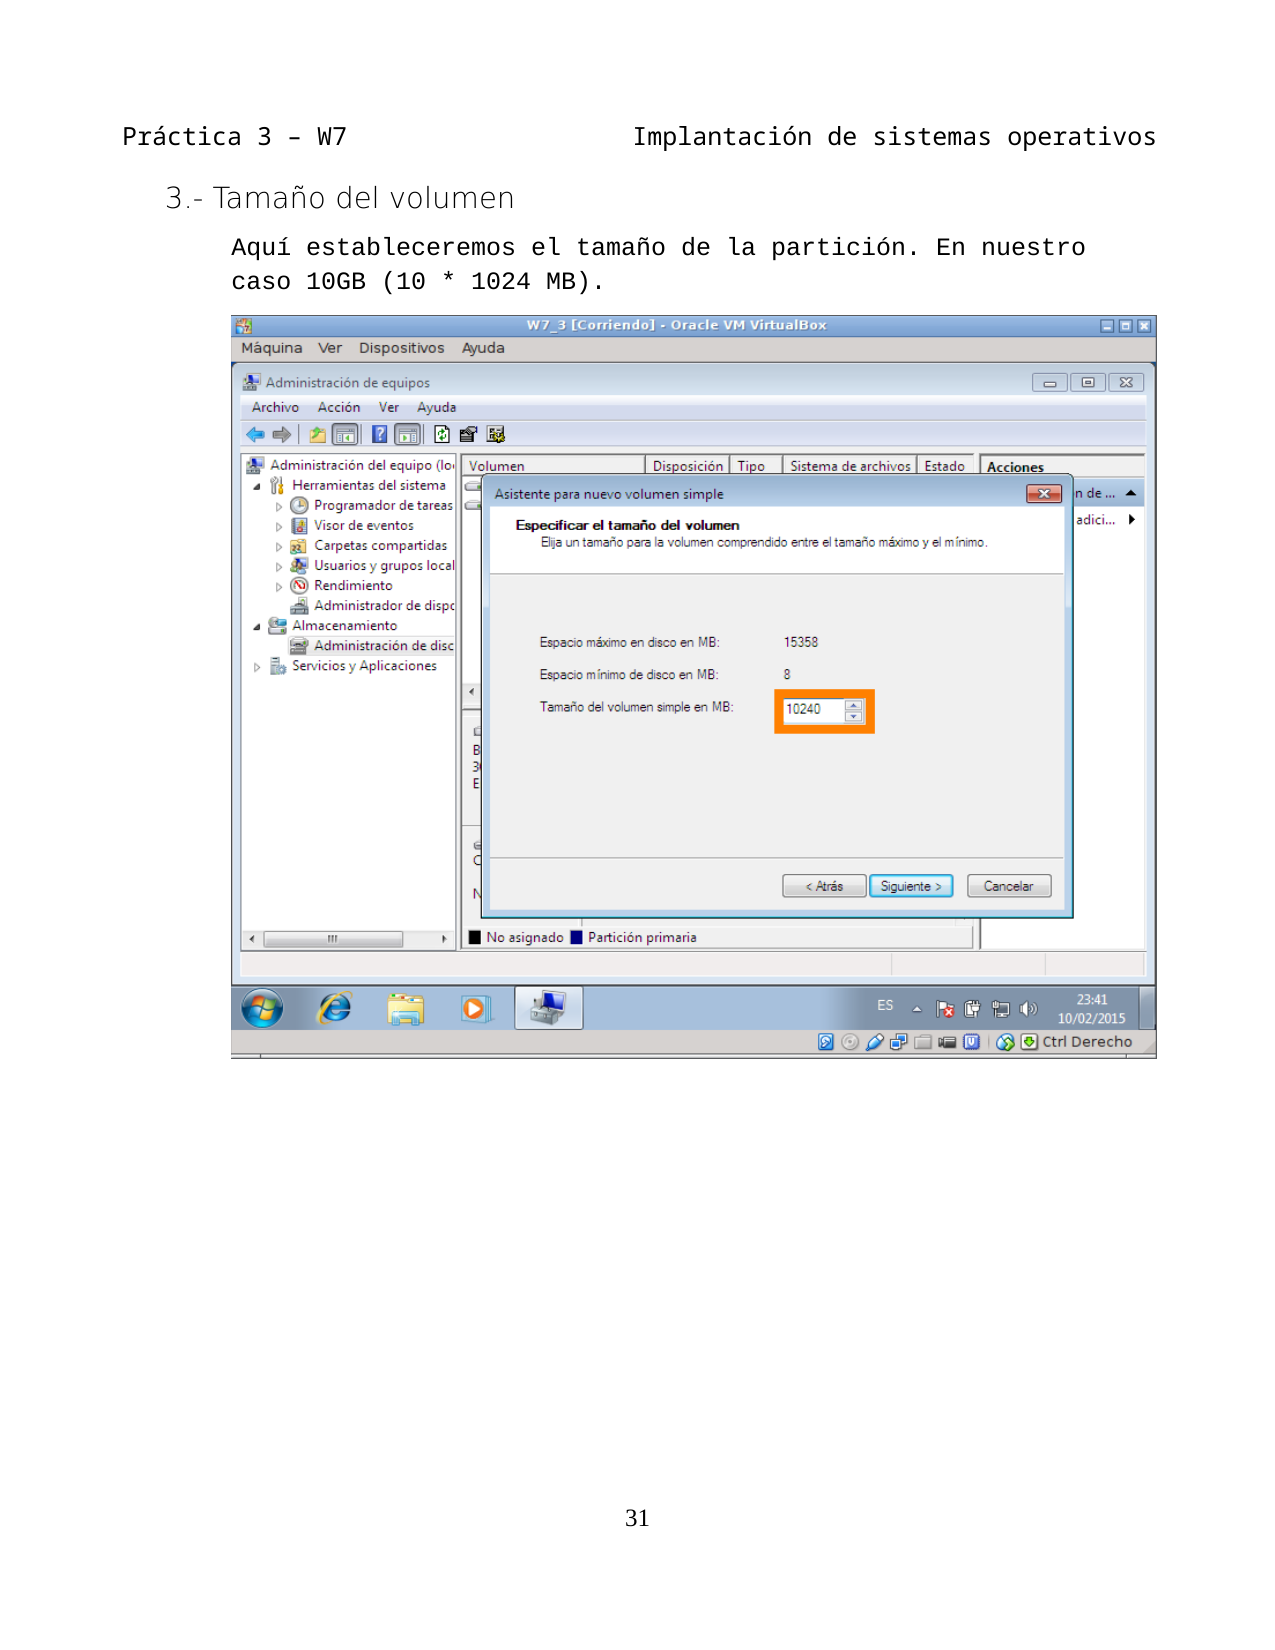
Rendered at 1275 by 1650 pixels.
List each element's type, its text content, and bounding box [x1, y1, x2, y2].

text Aquí estableceremos el tamaño de la partición. En nuestro caso 10GB (10 * 1024 MB). [231, 235, 1157, 297]
picture [231, 315, 1157, 1059]
list Tamaño del volumen [156, 182, 1157, 216]
